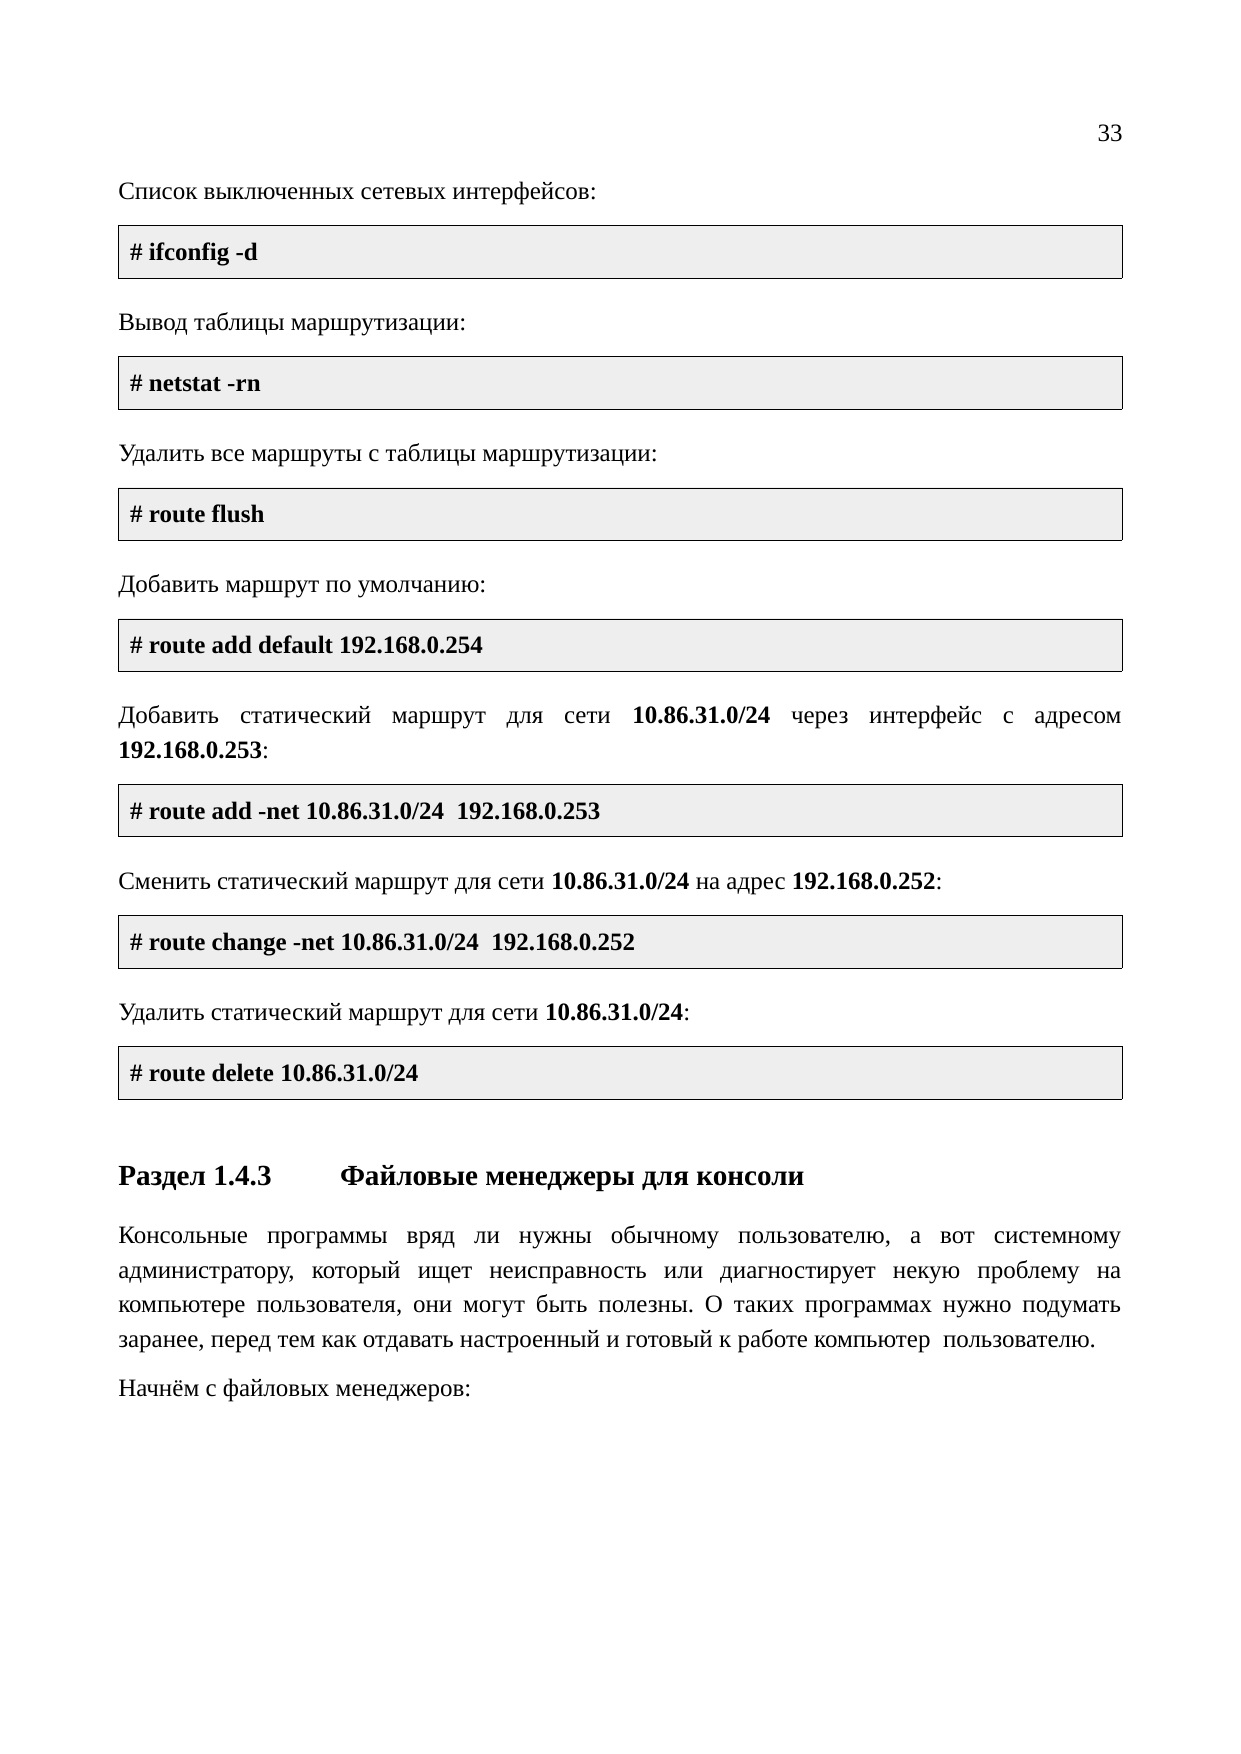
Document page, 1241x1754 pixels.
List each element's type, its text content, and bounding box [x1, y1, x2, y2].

text # route add -net 10.86.31.0/24 192.168.0.253 [119, 785, 1122, 836]
text # route add default 192.168.0.254 [119, 620, 1122, 671]
text # route delete 10.86.31.0/24 [119, 1047, 1122, 1099]
text Список выключенных сетевых интерфейсов: [118, 176, 1122, 205]
text Добавить маршрут по умолчанию: [118, 569, 1122, 598]
subtitle Файловые менеджеры для консоли [118, 1158, 1122, 1191]
text # netstat -rn [119, 357, 1122, 409]
text # ifconfig -d [119, 226, 1122, 278]
text Удалить все маршруты с таблицы маршрутизации: [118, 438, 1122, 467]
text Начнём с файловых менеджеров: [118, 1373, 1122, 1402]
text Вывод таблицы маршрутизации: [118, 307, 1122, 336]
text Добавить статический маршрут для сети 10.86.31.0/24 через интерфейс с адресом 192.168.0.253: [118, 701, 1122, 764]
text Удалить статический маршрут для сети 10.86.31.0/24: [118, 997, 1122, 1026]
text # route change -net 10.86.31.0/24 192.168.0.252 [119, 916, 1122, 968]
text Сменить статический маршрут для сети 10.86.31.0/24 на адрес 192.168.0.252: [118, 866, 1122, 895]
text Консольные программы вряд ли нужны обычному пользователю, а вот системному администратору, который ищет неисправность или диагностирует некую проблему на компьютере пользователя, они могут быть полезны. О таких программах нужно подумать заранее, перед тем как отдавать настроенный и готовый к работе компьютер пользователю. [118, 1221, 1122, 1353]
text # route flush [119, 489, 1122, 540]
